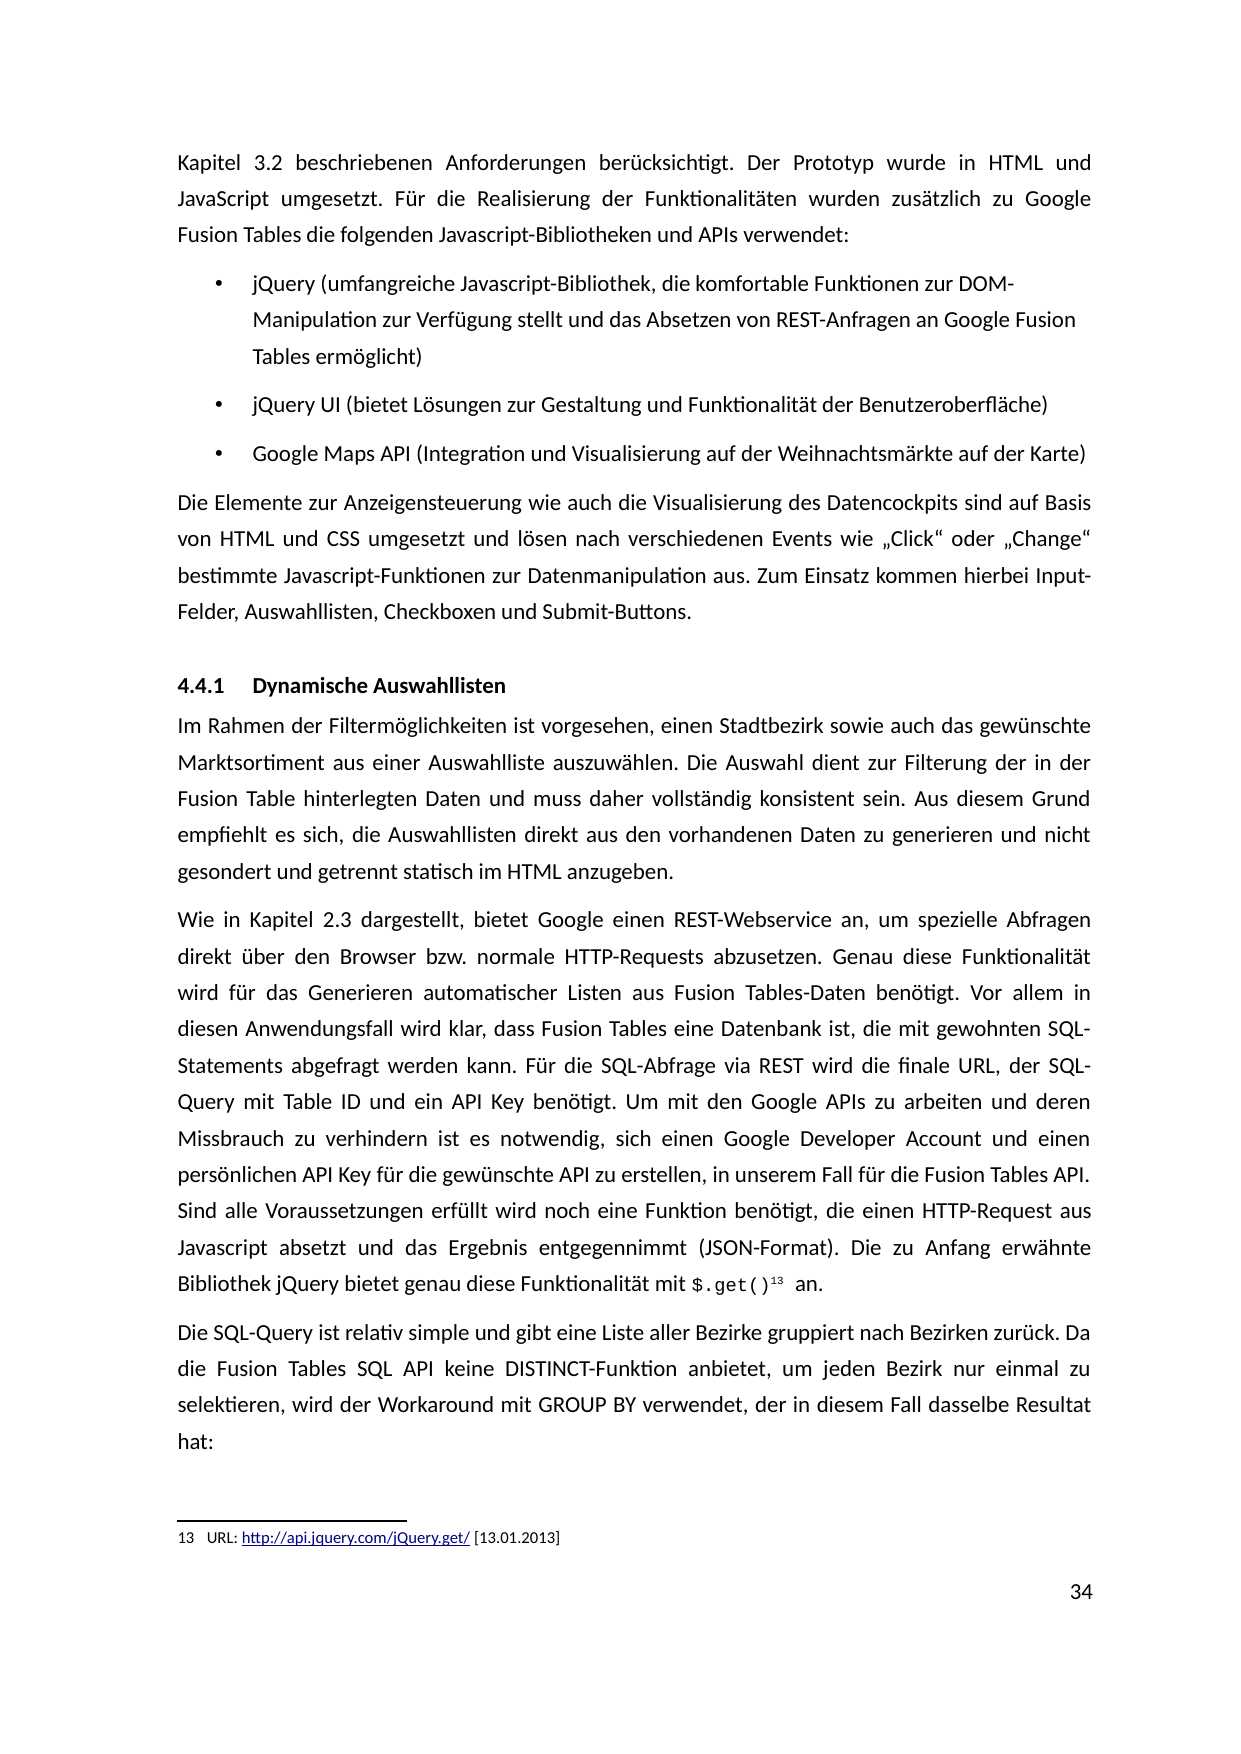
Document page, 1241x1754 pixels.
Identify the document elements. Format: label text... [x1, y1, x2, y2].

list Google Maps API (Integration und Visualisierung auf der Weihnachtsmärkte auf der Karte) [215, 439, 1093, 467]
text Im Rahmen der Filtermöglichkeiten ist vorgesehen, einen Stadtbezirk sowie auch das gewünschte Marktsortiment aus einer Auswahlliste auszuwählen. Die Auswahl dient zur Filterung der in der Fusion Table hinterlegten Daten und muss daher vollständig konsistent sein. Aus diesem Grund empfiehlt es sich, die Auswahllisten direkt aus den vorhandenen Daten zu generieren und nicht gesondert und getrennt statisch im HTML anzugeben. [177, 711, 1093, 885]
list jQuery (umfangreiche Javascript-Bibliothek, die komfortable Funktionen zur DOM-Manipulation zur Verfügung stellt und das Absetzen von REST-Anfragen an Google Fusion Tables ermöglicht) [215, 269, 1093, 370]
text Wie in Kapitel 2.3 dargestellt, bietet Google einen REST-Webservice an, um spezielle Abfragen direkt über den Browser bzw. normale HTTP-Requests abzusetzen. Genau diese Funktionalität wird für das Generieren automatischer Listen aus Fusion Tables-Daten benötigt. Vor allem in diesen Anwendungsfall wird klar, dass Fusion Tables eine Datenbank ist, die mit gewohnten SQL-Statements abgefragt werden kann. Für die SQL-Abfrage via REST wird die finale URL, der SQL-Query mit Table ID und ein API Key benötigt. Um mit den Google APIs zu arbeiten und deren Missbrauch zu verhindern ist es notwendig, sich einen Google Developer Account und einen persönlichen API Key für die gewünschte API zu erstellen, in unserem Fall für die Fusion Tables API. Sind alle Voraussetzungen erfüllt wird noch eine Funktion benötigt, die einen HTTP-Request aus Javascript absetzt und das Ergebnis entgegennimmt (JSON-Format). Die zu Anfang erwähnte Bibliothek jQuery bietet genau diese Funktionalität mit $.get() an. [177, 906, 1093, 1297]
list jQuery UI (bietet Lösungen zur Gestaltung und Funktionalität der Benutzeroberfläche) [215, 391, 1093, 418]
text Die Elemente zur Anzeigensteuerung wie auch die Visualisierung des Datencockpits sind auf Basis von HTML und CSS umgesetzt und lösen nach verschiedenen Events wie „Click“ oder „Change“ bestimmte Javascript-Funktionen zur Datenmanipulation aus. Zum Einsatz kommen hierbei Input-Felder, Auswahllisten, Checkboxen und Submit-Buttons. [177, 488, 1093, 625]
text Die SQL-Query ist relativ simple und gibt eine Liste aller Bezirke gruppiert nach Bezirken zurück. Da die Fusion Tables SQL API keine DISTINCT-Funktion anbietet, um jeden Bezirk nur einmal zu selektieren, wird der Workaround mit GROUP BY verwendet, der in diesem Fall dasselbe Resultat hat: [177, 1318, 1093, 1455]
subtitle Dynamische Auswahllisten [177, 671, 1093, 699]
text URL: http://api.jquery.com/jQuery.get/ [13.01.2013] [177, 1527, 1093, 1547]
text Kapitel 3.2 beschriebenen Anforderungen berücksichtigt. Der Prototyp wurde in HTML und JavaScript umgesetzt. Für die Realisierung der Funktionalitäten wurden zusätzlich zu Google Fusion Tables die folgenden Javascript-Bibliotheken und APIs verwendet: [177, 148, 1093, 248]
